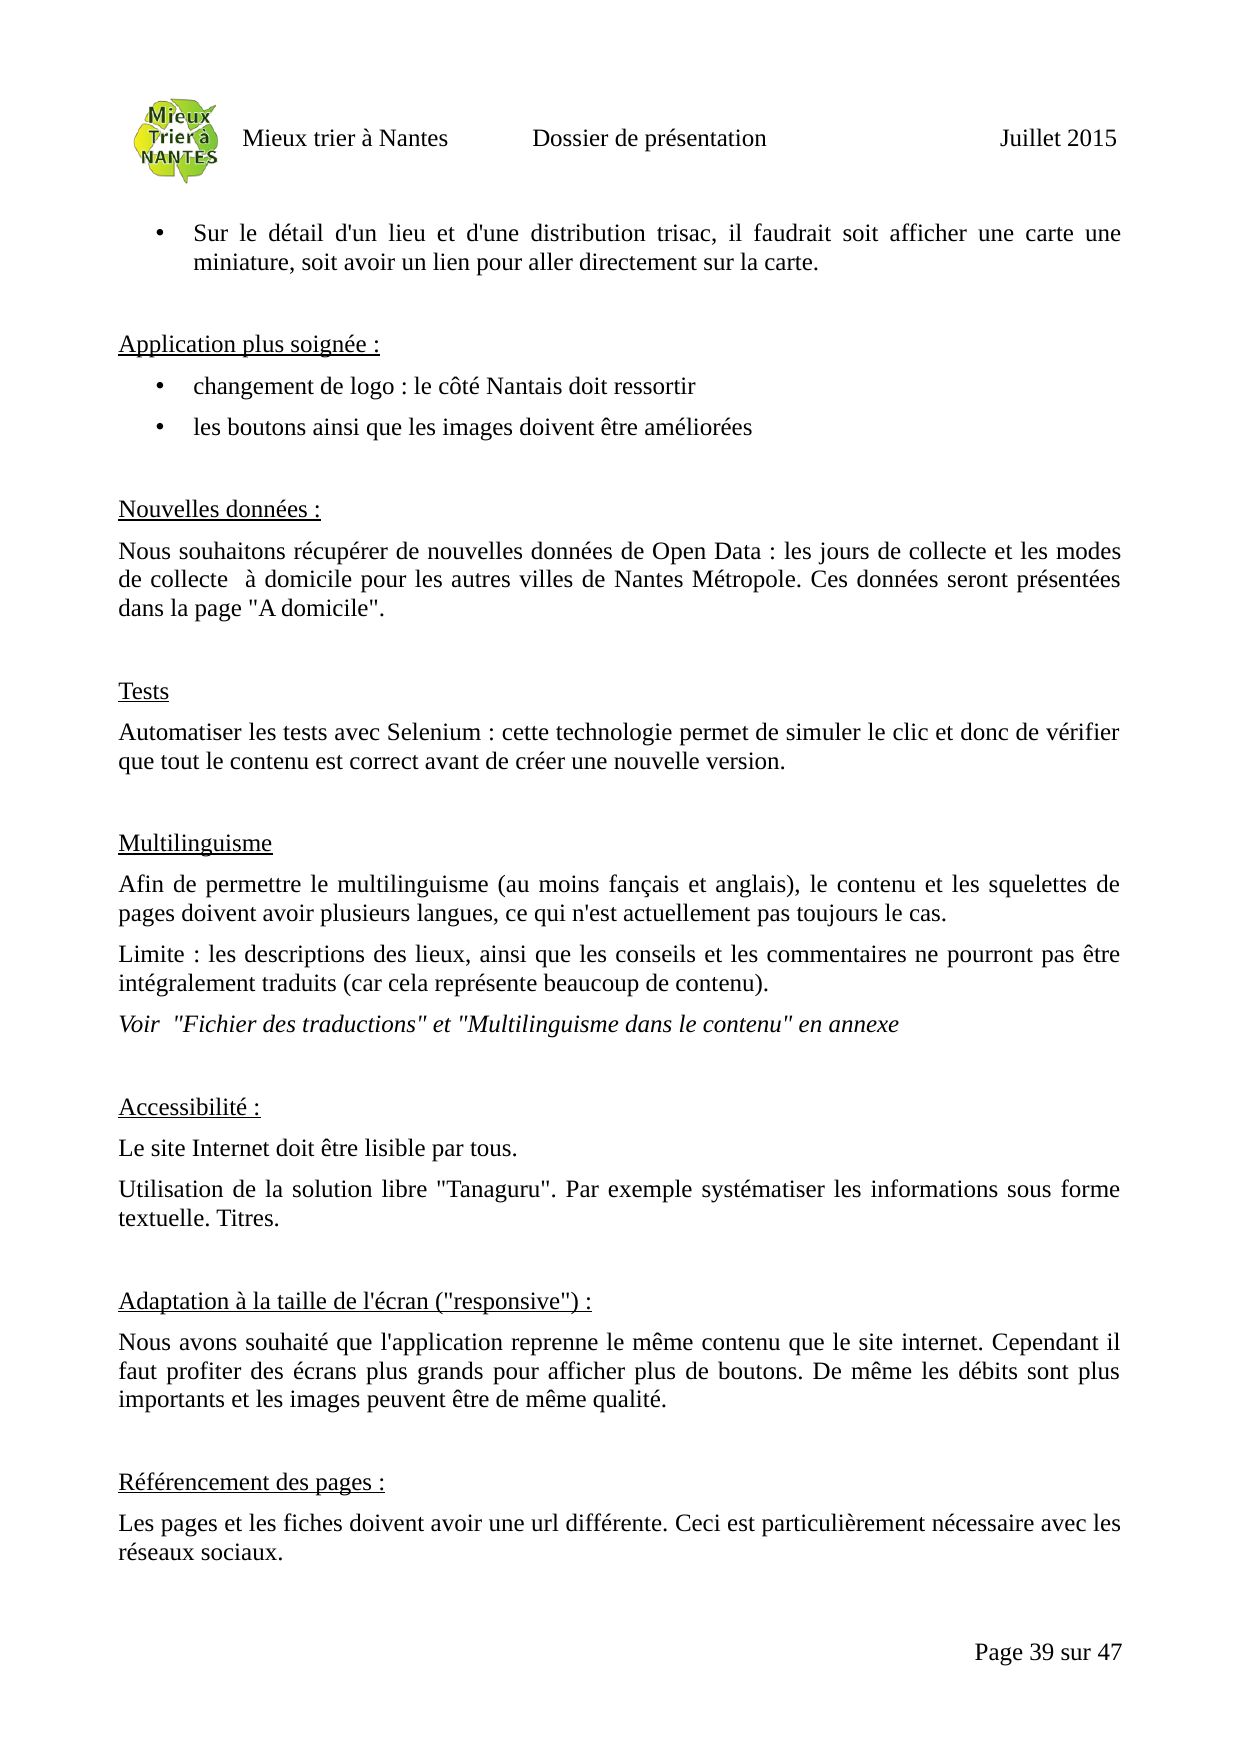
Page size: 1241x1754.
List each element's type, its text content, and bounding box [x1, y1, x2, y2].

text Nouvelles données : [118, 494, 1122, 523]
text Le site Internet doit être lisible par tous. [118, 1133, 1122, 1162]
picture [131, 95, 221, 185]
list les boutons ainsi que les images doivent être améliorées [156, 412, 1122, 441]
text Afin de permettre le multilinguisme (au moins fançais et anglais), le contenu et les squelettes de pages doivent avoir plusieurs langues, ce qui n'est actuellement pas toujours le cas. [118, 869, 1122, 927]
text Limite : les descriptions des lieux, ainsi que les conseils et les commentaires ne pourront pas être intégralement traduits (car cela représente beaucoup de contenu). [118, 939, 1122, 997]
text Nous avons souhaité que l'application reprenne le même contenu que le site internet. Cependant il faut profiter des écrans plus grands pour afficher plus de boutons. De même les débits sont plus importants et les images peuvent être de même qualité. [118, 1327, 1122, 1413]
text Tests [118, 676, 1122, 704]
text Les pages et les fiches doivent avoir une url différente. Ceci est particulièrement nécessaire avec les réseaux sociaux. [118, 1508, 1122, 1566]
text Adaptation à la taille de l'écran ("responsive") : [118, 1286, 1122, 1314]
text Application plus soignée : [118, 329, 1122, 358]
list changement de logo : le côté Nantais doit ressortir [156, 371, 1122, 399]
text Multilinguisme [118, 828, 1122, 857]
text Nous souhaitons récupérer de nouvelles données de Open Data : les jours de collecte et les modes de collecte à domicile pour les autres villes de Nantes Métropole. Ces données seront présentées dans la page "A domicile". [118, 536, 1122, 622]
text Voir "Fichier des traductions" et "Multilinguisme dans le contenu" en annexe [118, 1009, 1122, 1038]
list Sur le détail d'un lieu et d'une distribution trisac, il faudrait soit afficher une carte une miniature, soit avoir un lien pour aller directement sur la carte. [156, 218, 1122, 276]
text Automatiser les tests avec Selenium : cette technologie permet de simuler le clic et donc de vérifier que tout le contenu est correct avant de créer une nouvelle version. [118, 717, 1122, 774]
text Référencement des pages : [118, 1467, 1122, 1496]
text Accessibilité : [118, 1092, 1122, 1121]
text Utilisation de la solution libre "Tanaguru". Par exemple systématiser les informations sous forme textuelle. Titres. [118, 1174, 1122, 1232]
